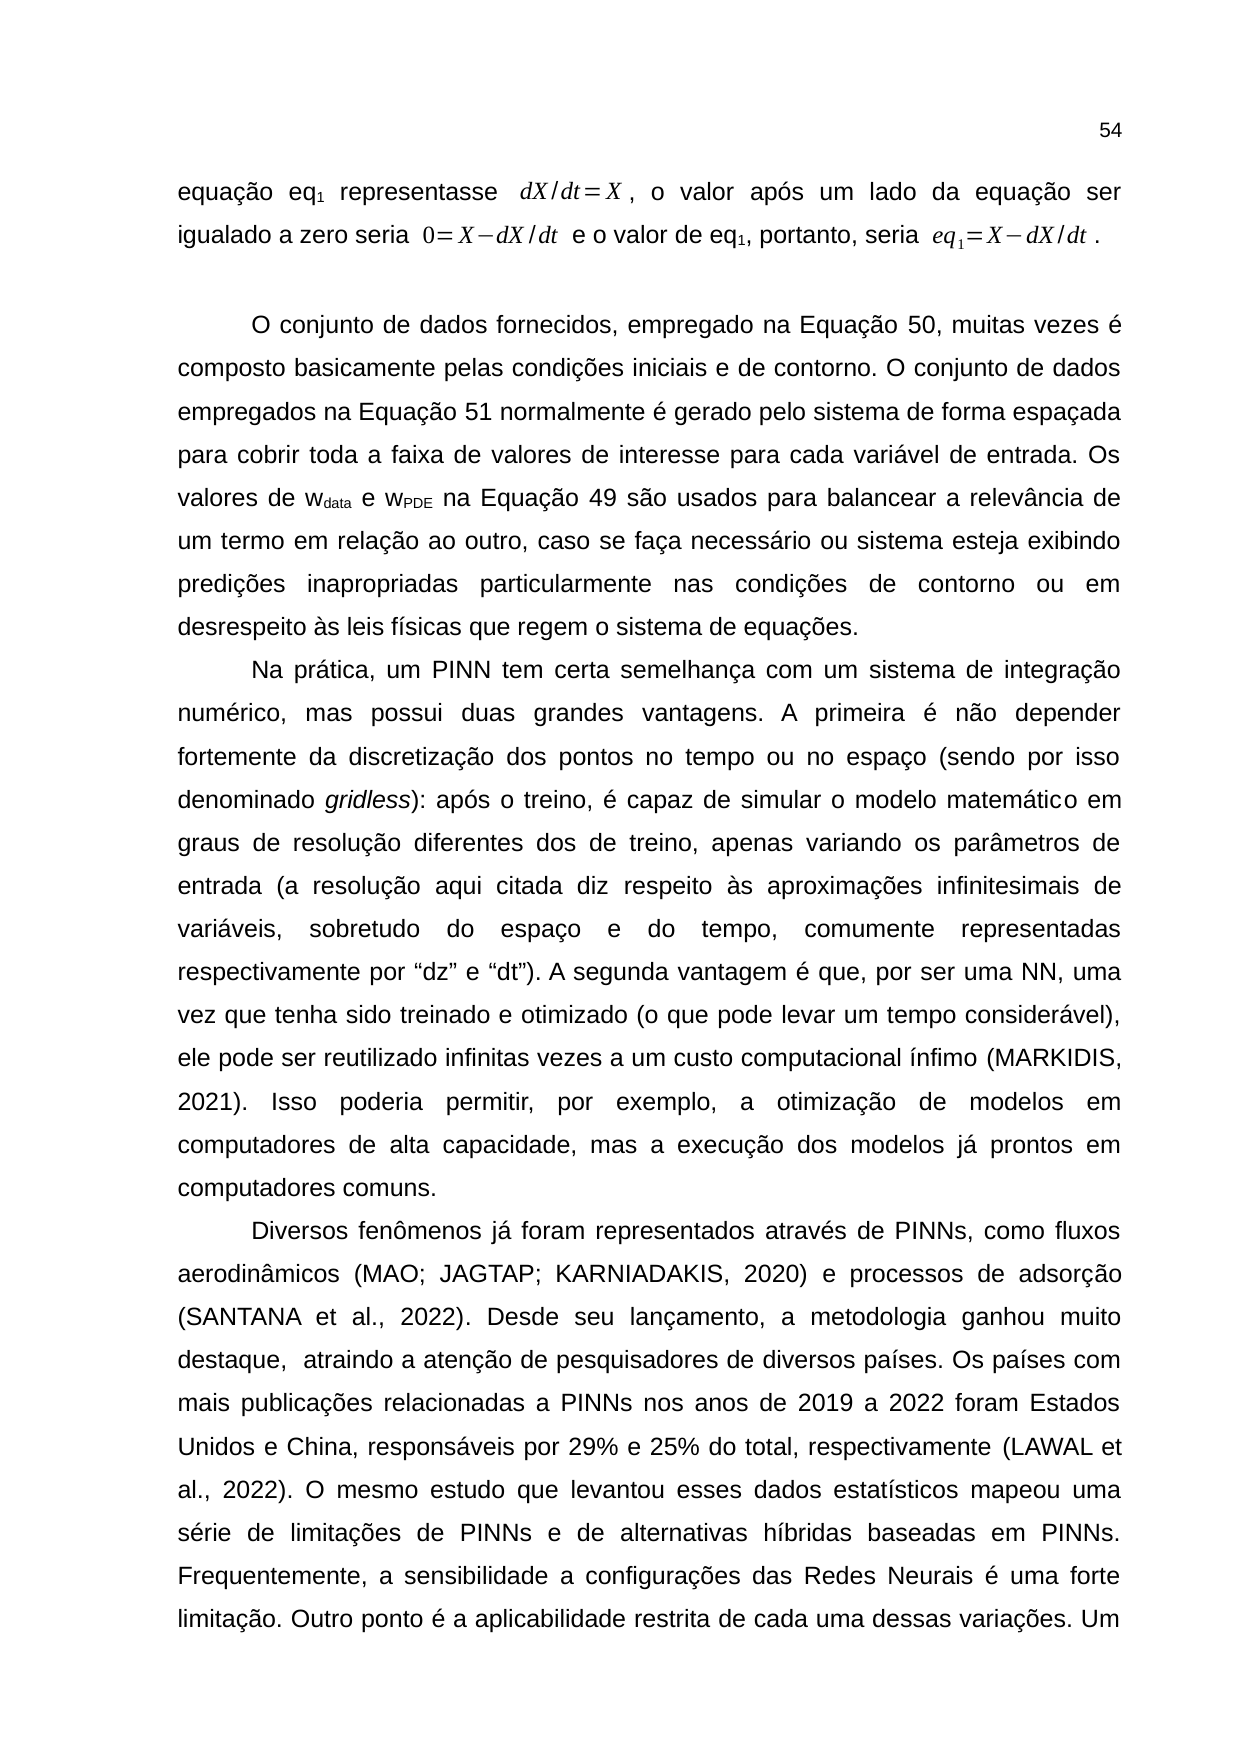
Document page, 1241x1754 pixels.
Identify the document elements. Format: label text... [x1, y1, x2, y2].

text O conjunto de dados fornecidos, empregado na Equação 50, muitas vezes é composto basicamente pelas condições iniciais e de contorno. O conjunto de dados empregados na Equação 51 normalmente é gerado pelo sistema de forma espaçada para cobrir toda a faixa de valores de interesse para cada variável de entrada. Os valores de wdata e wPDE na Equação 49 são usados para balancear a relevância de um termo em relação ao outro, caso se faça necessário ou sistema esteja exibindo predições inapropriadas particularmente nas condições de contorno ou em desrespeito às leis físicas que regem o sistema de equações. [177, 310, 1122, 641]
text Diversos fenômenos já foram representados através de PINNs, como fluxos aerodinâmicos (MAO; JAGTAP; KARNIADAKIS, 2020) e processos de adsorção (SANTANA et al., 2022). Desde seu lançamento, a metodologia ganhou muito destaque, atraindo a atenção de pesquisadores de diversos países. Os países com mais publicações relacionadas a PINNs nos anos de 2019 a 2022 foram Estados Unidos e China, responsáveis por 29% e 25% do total, respectivamente (LAWAL et al., 2022). O mesmo estudo que levantou esses dados estatísticos mapeou uma série de limitações de PINNs e de alternativas híbridas baseadas em PINNs. Frequentemente, a sensibilidade a configurações das Redes Neurais é uma forte limitação. Outro ponto é a aplicabilidade restrita de cada uma dessas variações. Um [177, 1216, 1122, 1633]
text em que NPDE é o número de pontos em que o sistema foi predito e usado para comparação e aprimoramento da rede através da loss (normalmente chamado de domain); j representa cada ponto individual e o conjunto de variáveis de entrada empregados, naquele ponto, na NN; eq1, eq2 …. eqN representam as equações do sistema, organizadas de tal forma que o valor correto seja zero. Por exemplo, caso a equação eq1 representasse , o valor após um lado da equação ser igualado a zero seria e o valor de eq1, portanto, seria . [177, 177, 1122, 253]
text Na prática, um PINN tem certa semelhança com um sistema de integração numérico, mas possui duas grandes vantagens. A primeira é não depender fortemente da discretização dos pontos no tempo ou no espaço (sendo por isso denominado gridless): após o treino, é capaz de simular o modelo matemático em graus de resolução diferentes dos de treino, apenas variando os parâmetros de entrada (a resolução aqui citada diz respeito às aproximações infinitesimais de variáveis, sobretudo do espaço e do tempo, comumente representadas respectivamente por “dz” e “dt”). A segunda vantagem é que, por ser uma NN, uma vez que tenha sido treinado e otimizado (o que pode levar um tempo considerável), ele pode ser reutilizado infinitas vezes a um custo computacional ínfimo (MARKIDIS, 2021). Isso poderia permitir, por exemplo, a otimização de modelos em computadores de alta capacidade, mas a execução dos modelos já prontos em computadores comuns. [177, 655, 1122, 1201]
